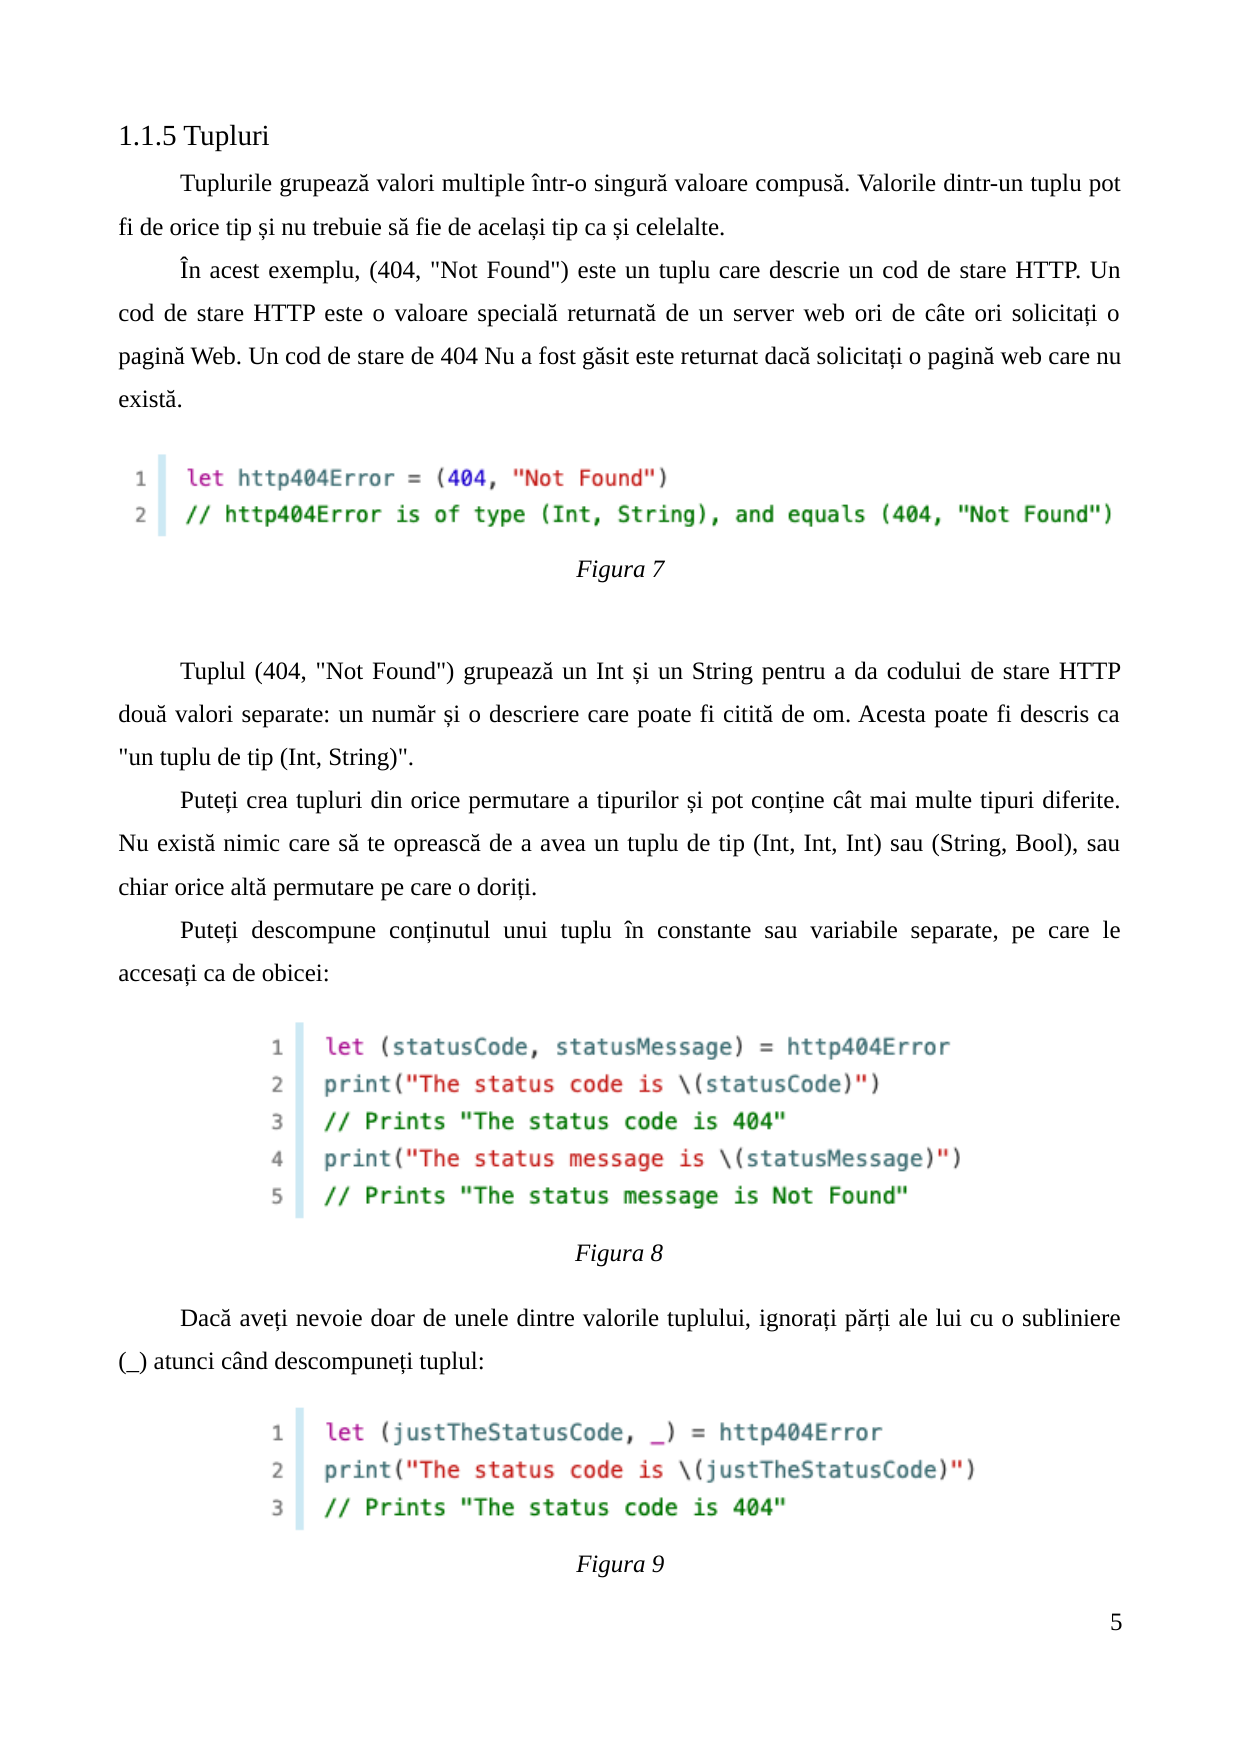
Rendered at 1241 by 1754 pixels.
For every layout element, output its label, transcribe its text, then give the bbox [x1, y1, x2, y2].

picture [255, 1395, 986, 1545]
picture [257, 1013, 980, 1233]
text Dacă aveți nevoie doar de unele dintre valorile tuplului, ignorați părți ale lui cu o subliniere (_) atunci când descompuneți tuplul: [118, 1303, 1122, 1375]
text Figura 9 [254, 1396, 986, 1578]
text Tuplurile grupează valori multiple într-o singură valoare compusă. Valorile dintr-un tuplu pot fi de orice tip și nu trebuie să fie de același tip ca și celelalte. [118, 168, 1122, 240]
text În acest exemplu, (404, "Not Found") este un tuplu care descrie un cod de stare HTTP. Un cod de stare HTTP este o valoare specială returnată de un server web ori de câte ori solicitați o pagină Web. Un cod de stare de 404 Nu a fost găsit este returnat dacă solicitați o pagină web care nu există. [118, 255, 1122, 413]
text Puteți crea tupluri din orice permutare a tipurilor și pot conține cât mai multe tipuri diferite. Nu există nimic care să te oprească de a avea un tuplu de tip (Int, Int, Int) sau (String, Bool), sau chiar orice altă permutare pe care o doriți. [118, 785, 1122, 900]
picture [118, 439, 1123, 549]
text Figura 7 [118, 549, 1122, 582]
subtitle 1.1.5 Tupluri [118, 118, 1122, 152]
text Puteți descompune conținutul unui tuplu în constante sau variabile separate, pe care le accesați ca de obicei: [118, 915, 1122, 987]
text Tuplul (404, "Not Found") grupează un Int și un String pentru a da codului de stare HTTP două valori separate: un număr și o descriere care poate fi citită de om. Acesta poate fi descris ca "un tuplu de tip (Int, String)". [118, 656, 1122, 771]
text Figura 8 [257, 1233, 980, 1267]
